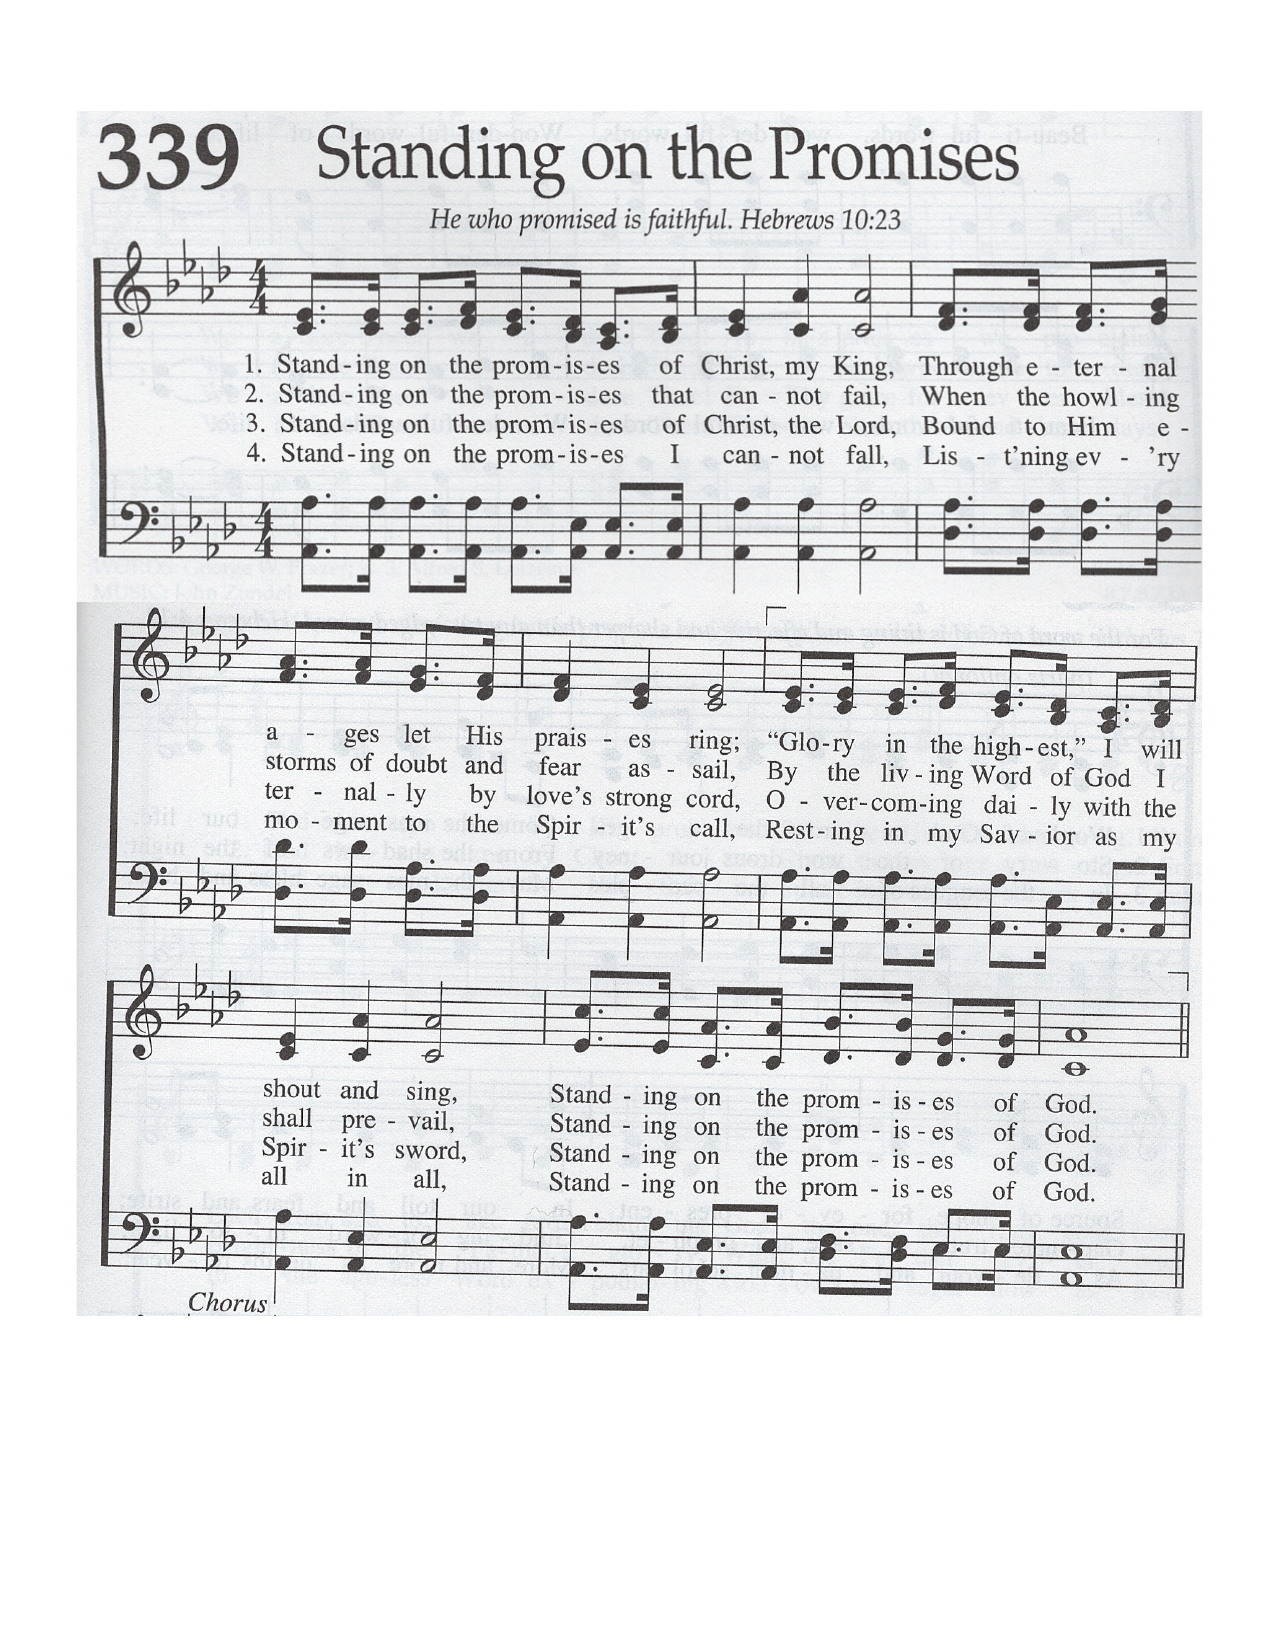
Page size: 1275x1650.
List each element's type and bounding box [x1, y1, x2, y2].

picture [76, 560, 1203, 681]
